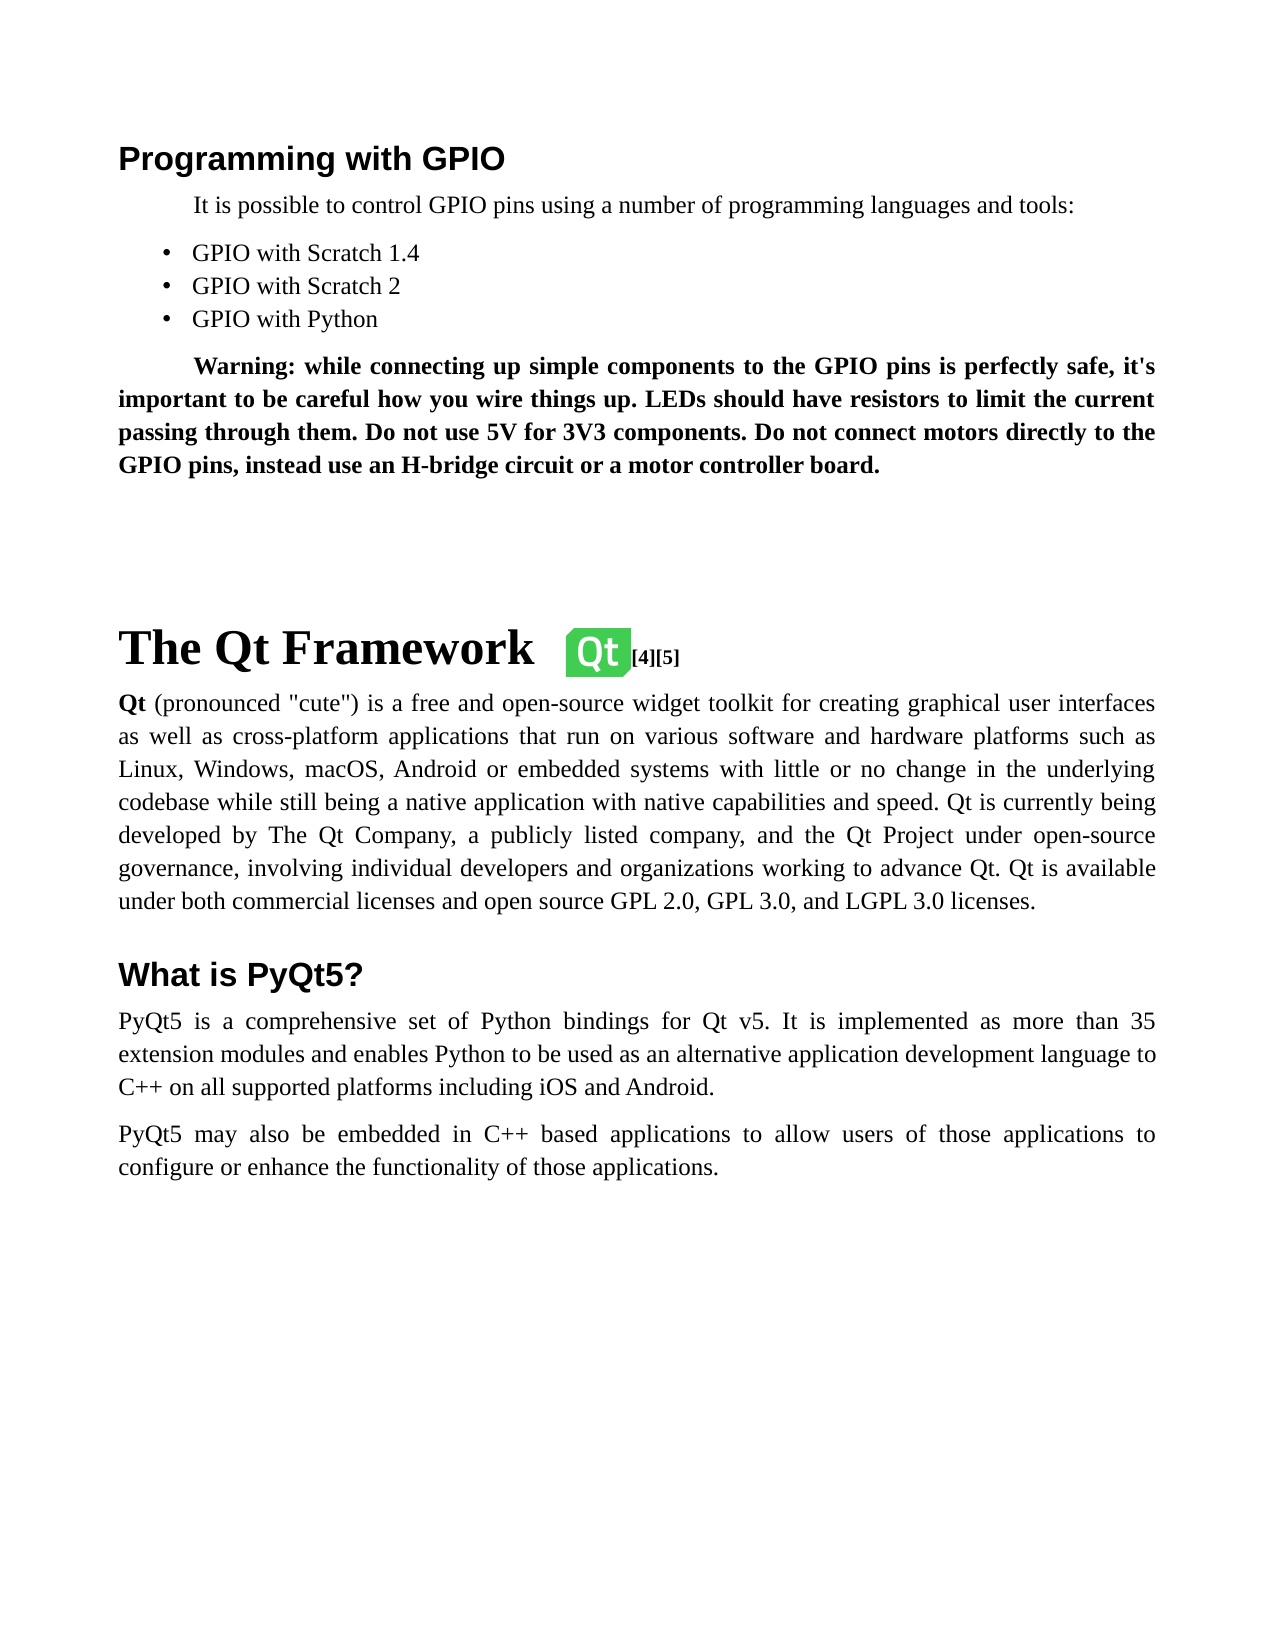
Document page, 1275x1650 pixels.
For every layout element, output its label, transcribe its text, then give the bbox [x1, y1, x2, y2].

text PyQt5 may also be embedded in C++ based applications to allow users of those applications to configure or enhance the functionality of those applications. [118, 1119, 1157, 1181]
subtitle What is PyQt5? [118, 954, 1157, 993]
list GPIO with Python [162, 304, 1157, 332]
subtitle Programming with GPIO [118, 139, 1157, 178]
list GPIO with Scratch 2 [162, 271, 1157, 299]
text Qt (pronounced "cute") is a free and open-source widget toolkit for creating graphical user interfaces as well as cross-platform applications that run on various software and hardware platforms such as Linux, Windows, macOS, Android or embedded systems with little or no change in the underlying codebase while still being a native application with native capabilities and speed. Qt is currently being developed by The Qt Company, a publicly listed company, and the Qt Project under open-source governance, involving individual developers and organizations working to advance Qt. Qt is available under both commercial licenses and open source GPL 2.0, GPL 3.0, and LGPL 3.0 licenses. [118, 688, 1157, 915]
text It is possible to control GPIO pins using a number of programming languages and tools: [118, 190, 1157, 219]
subtitle The Qt Framework [4][5] [118, 618, 1157, 676]
list GPIO with Scratch 1.4 [162, 238, 1157, 266]
text PyQt5 is a comprehensive set of Python bindings for Qt v5. It is implemented as more than 35 extension modules and enables Python to be used as an alternative application development language to C++ on all supported platforms including iOS and Android. [118, 1006, 1157, 1101]
picture [565, 628, 632, 677]
text Warning: while connecting up simple components to the GPIO pins is perfectly safe, it's important to be careful how you wire things up. LEDs should have resistors to limit the current passing through them. Do not use 5V for 3V3 components. Do not connect motors directly to the GPIO pins, instead use an H-bridge circuit or a motor controller board. [118, 351, 1157, 479]
